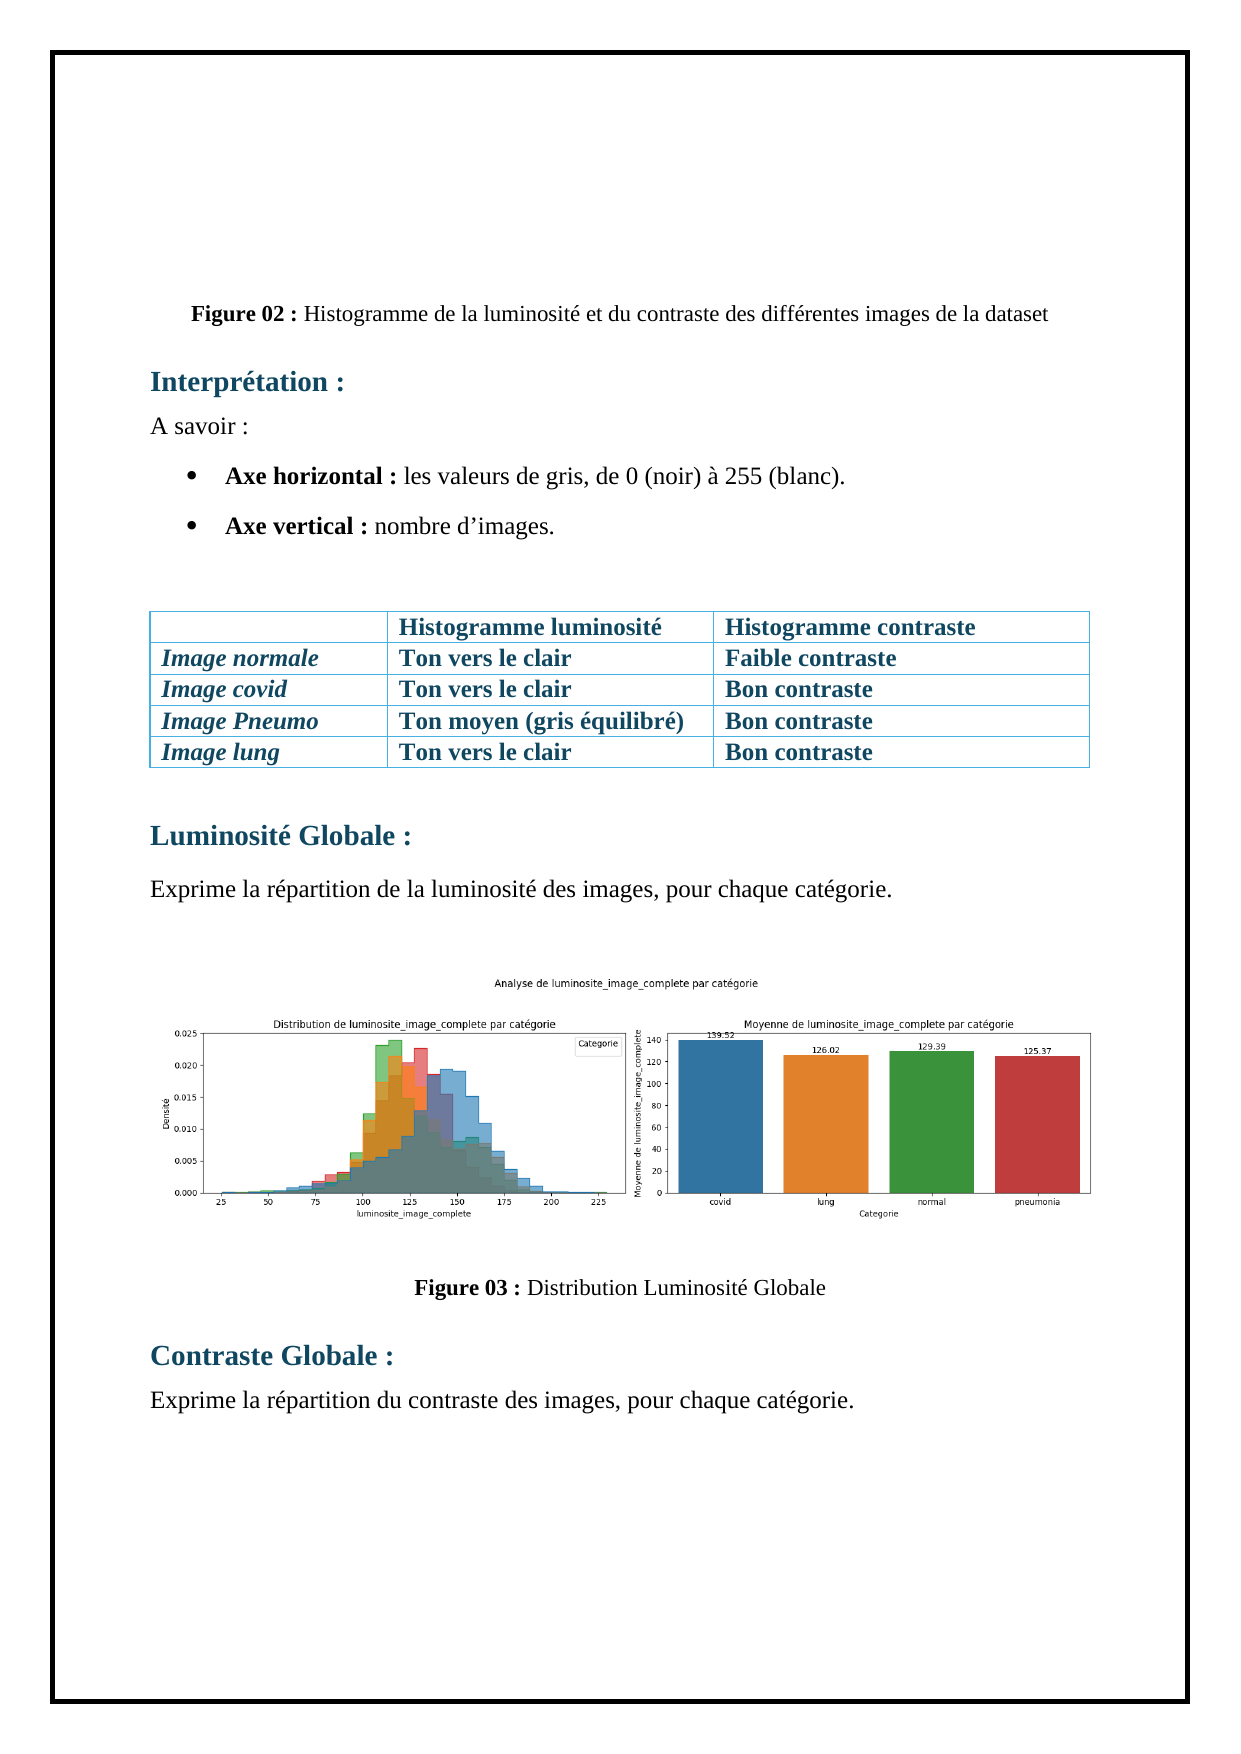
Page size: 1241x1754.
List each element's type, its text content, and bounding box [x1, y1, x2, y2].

table_cell Image covid [151, 675, 387, 705]
list Axe horizontal : les valeurs de gris, de 0 (noir) à 255 (blanc). [187, 461, 1090, 490]
table_cell Ton vers le clair [388, 643, 713, 673]
text Exprime la répartition du contraste des images, pour chaque catégorie. [150, 1385, 1090, 1414]
table_cell Bon contraste [714, 706, 1089, 736]
subtitle Luminosité Globale : [150, 818, 1090, 852]
table_cell Bon contraste [714, 675, 1089, 705]
table_cell Image lung [151, 737, 387, 767]
table_cell Ton vers le clair [388, 675, 713, 705]
subtitle Interprétation : [150, 364, 1090, 397]
table_header Histogramme contraste [714, 612, 1089, 642]
text A savoir : [150, 411, 1090, 440]
text Figure 02 : Histogramme de la luminosité et du contraste des différentes images de la dataset [150, 300, 1090, 326]
table_cell Bon contraste [714, 737, 1089, 767]
table_header Histogramme luminosité [388, 612, 713, 642]
subtitle Contraste Globale : [150, 1338, 1090, 1371]
text Figure 03 : Distribution Luminosité Globale [150, 1274, 1090, 1300]
table_cell Ton moyen (gris équilibré) [388, 706, 713, 736]
table_header [151, 612, 387, 642]
list Axe vertical : nombre d’images. [187, 511, 1090, 540]
table_cell Image normale [151, 643, 387, 673]
table_cell Ton vers le clair [388, 737, 713, 767]
table_cell Image Pneumo [151, 706, 387, 736]
text Exprime la répartition de la luminosité des images, pour chaque catégorie. [150, 874, 1090, 903]
table_cell Faible contraste [714, 643, 1089, 673]
